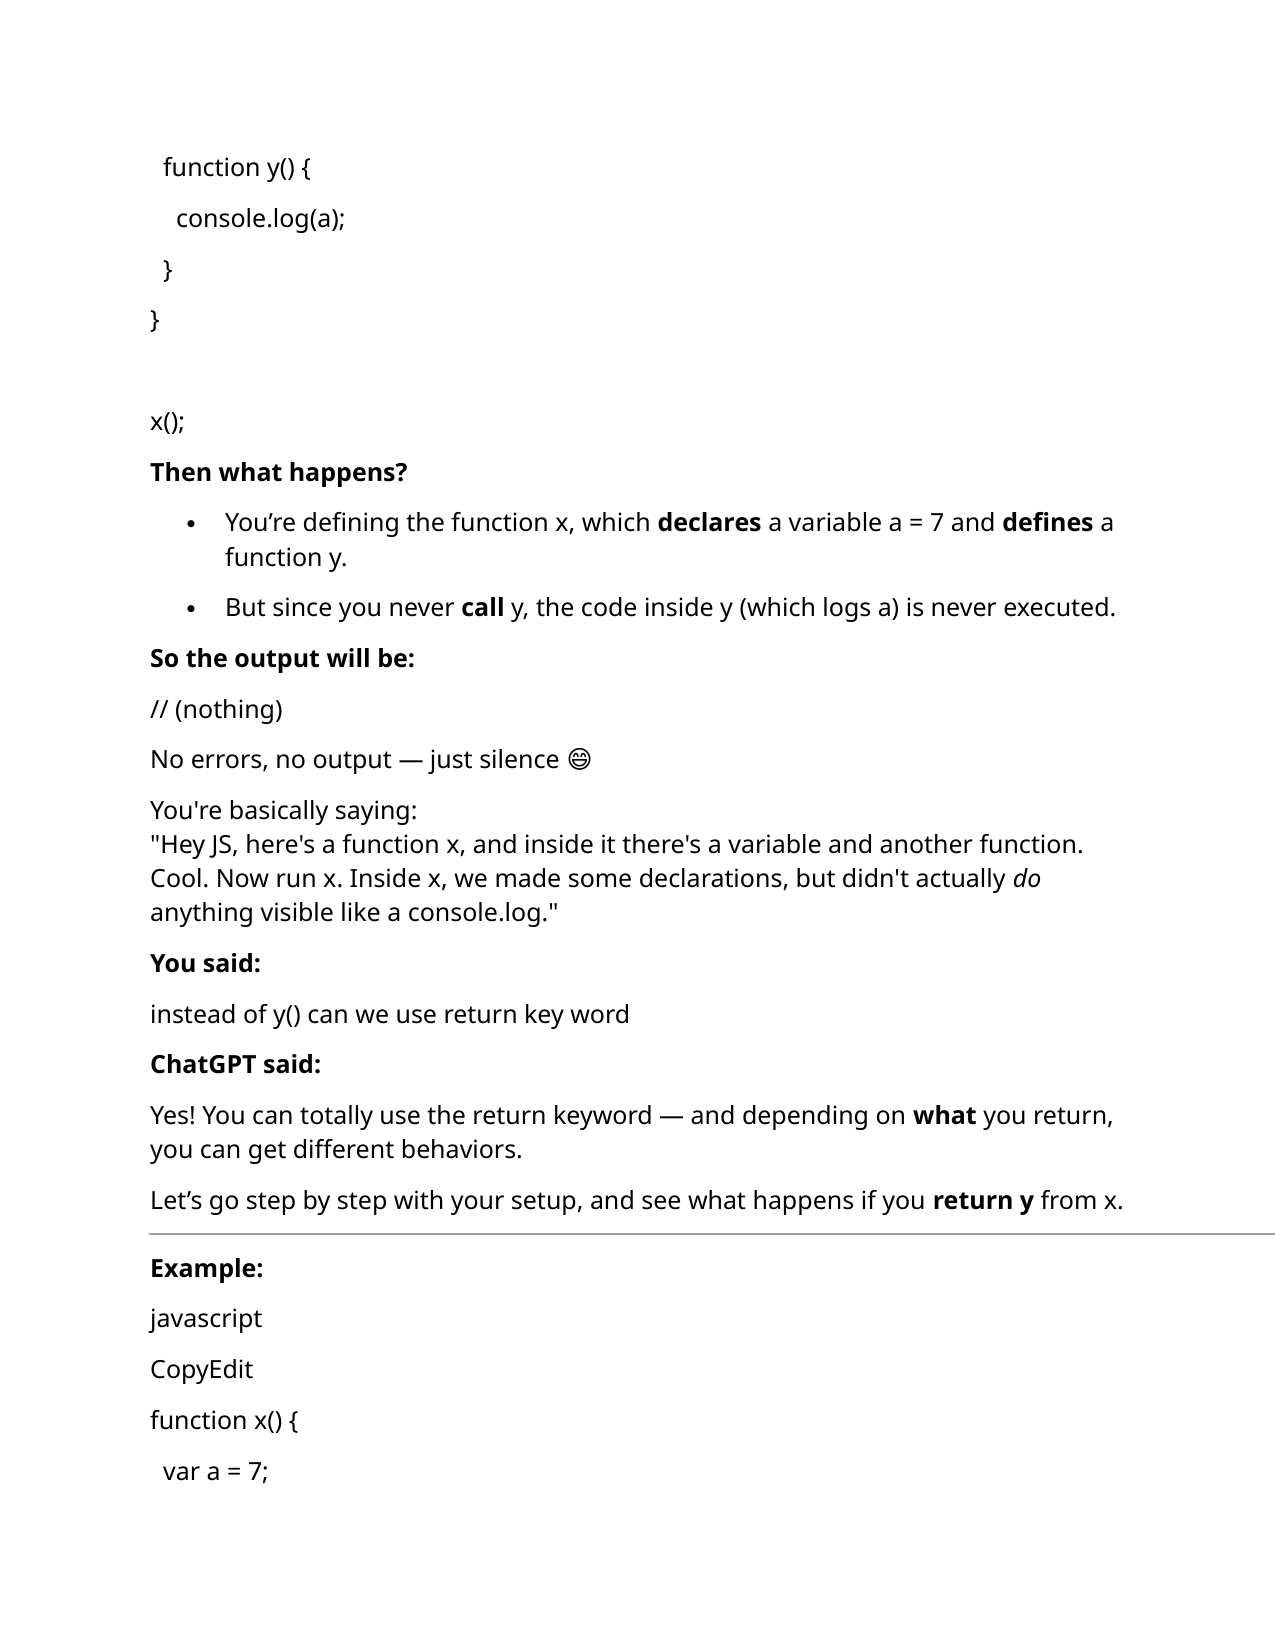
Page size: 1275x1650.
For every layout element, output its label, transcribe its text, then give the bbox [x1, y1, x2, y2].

text Let’s go step by step with your setup, and see what happens if you return y from x. [150, 1183, 1125, 1217]
text Example: [150, 1250, 1125, 1284]
list But since you never call y, the code inside y (which logs a) is never executed. [187, 590, 1125, 624]
text } [150, 251, 1125, 286]
text Then what happens? [150, 454, 1125, 488]
text console.log(a); [150, 201, 1125, 235]
text Yes! You can totally use the return keyword — and depending on what you return, you can get different behaviors. [150, 1098, 1125, 1166]
text // (nothing) [150, 691, 1125, 725]
text So the output will be: [150, 641, 1125, 675]
text No errors, no output — just silence 😄 [150, 742, 1125, 776]
text instead of y() can we use return key word [150, 996, 1125, 1031]
text ChatGPT said: [150, 1047, 1125, 1081]
text x(); [150, 404, 1125, 438]
text You said: [150, 946, 1125, 980]
text function x() { [150, 1403, 1125, 1437]
text } [150, 302, 1125, 336]
text function y() { [150, 150, 1125, 184]
list You’re defining the function x, which declares a variable a = 7 and defines a function y. [187, 505, 1125, 573]
text var a = 7; [150, 1453, 1125, 1487]
text You're basically saying: "Hey JS, here's a function x, and inside it there's a variable and another function. Cool. Now run x. Inside x, we made some declarations, but didn't actually do anything visible like a console.log." [150, 793, 1125, 929]
text CopyEdit [150, 1352, 1125, 1386]
text javascript [150, 1301, 1125, 1335]
